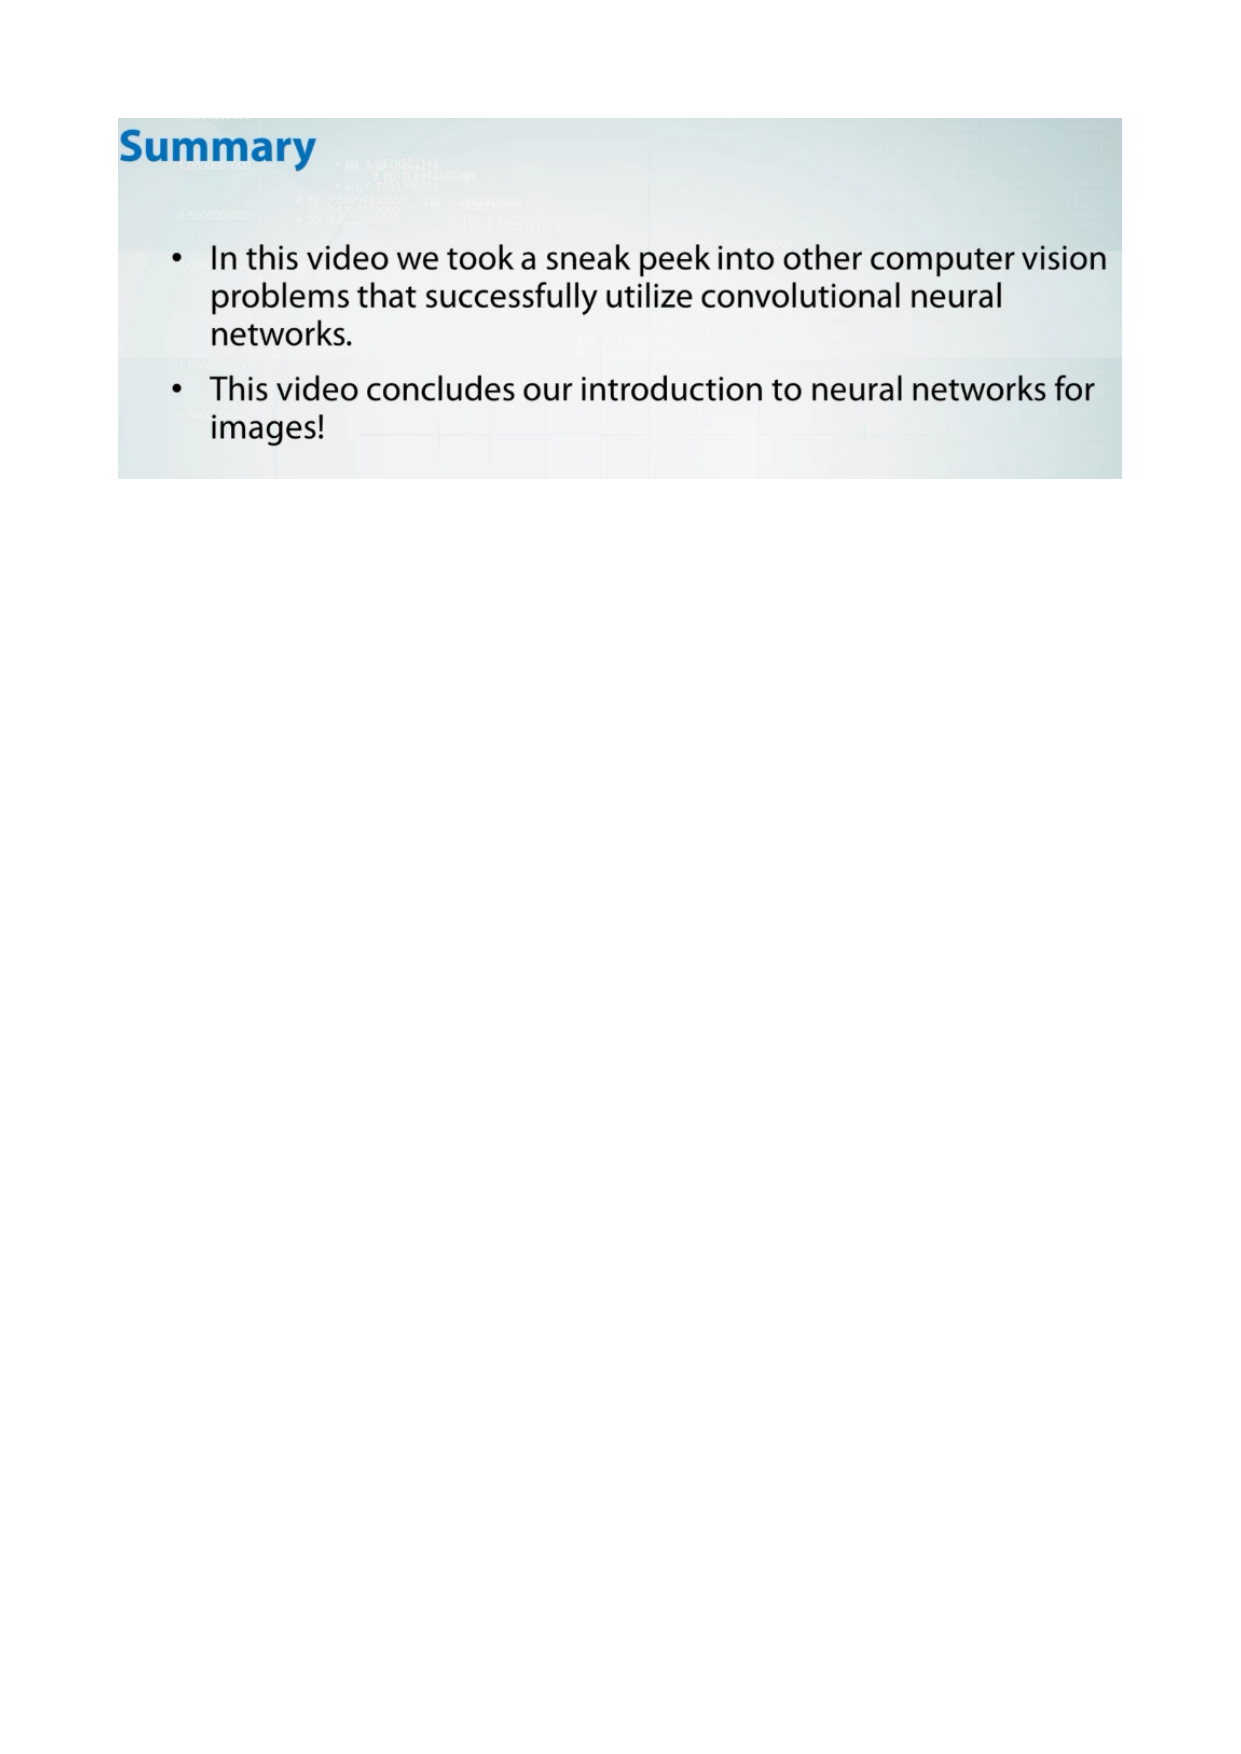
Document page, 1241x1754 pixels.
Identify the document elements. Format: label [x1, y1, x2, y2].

picture [118, 118, 1123, 479]
